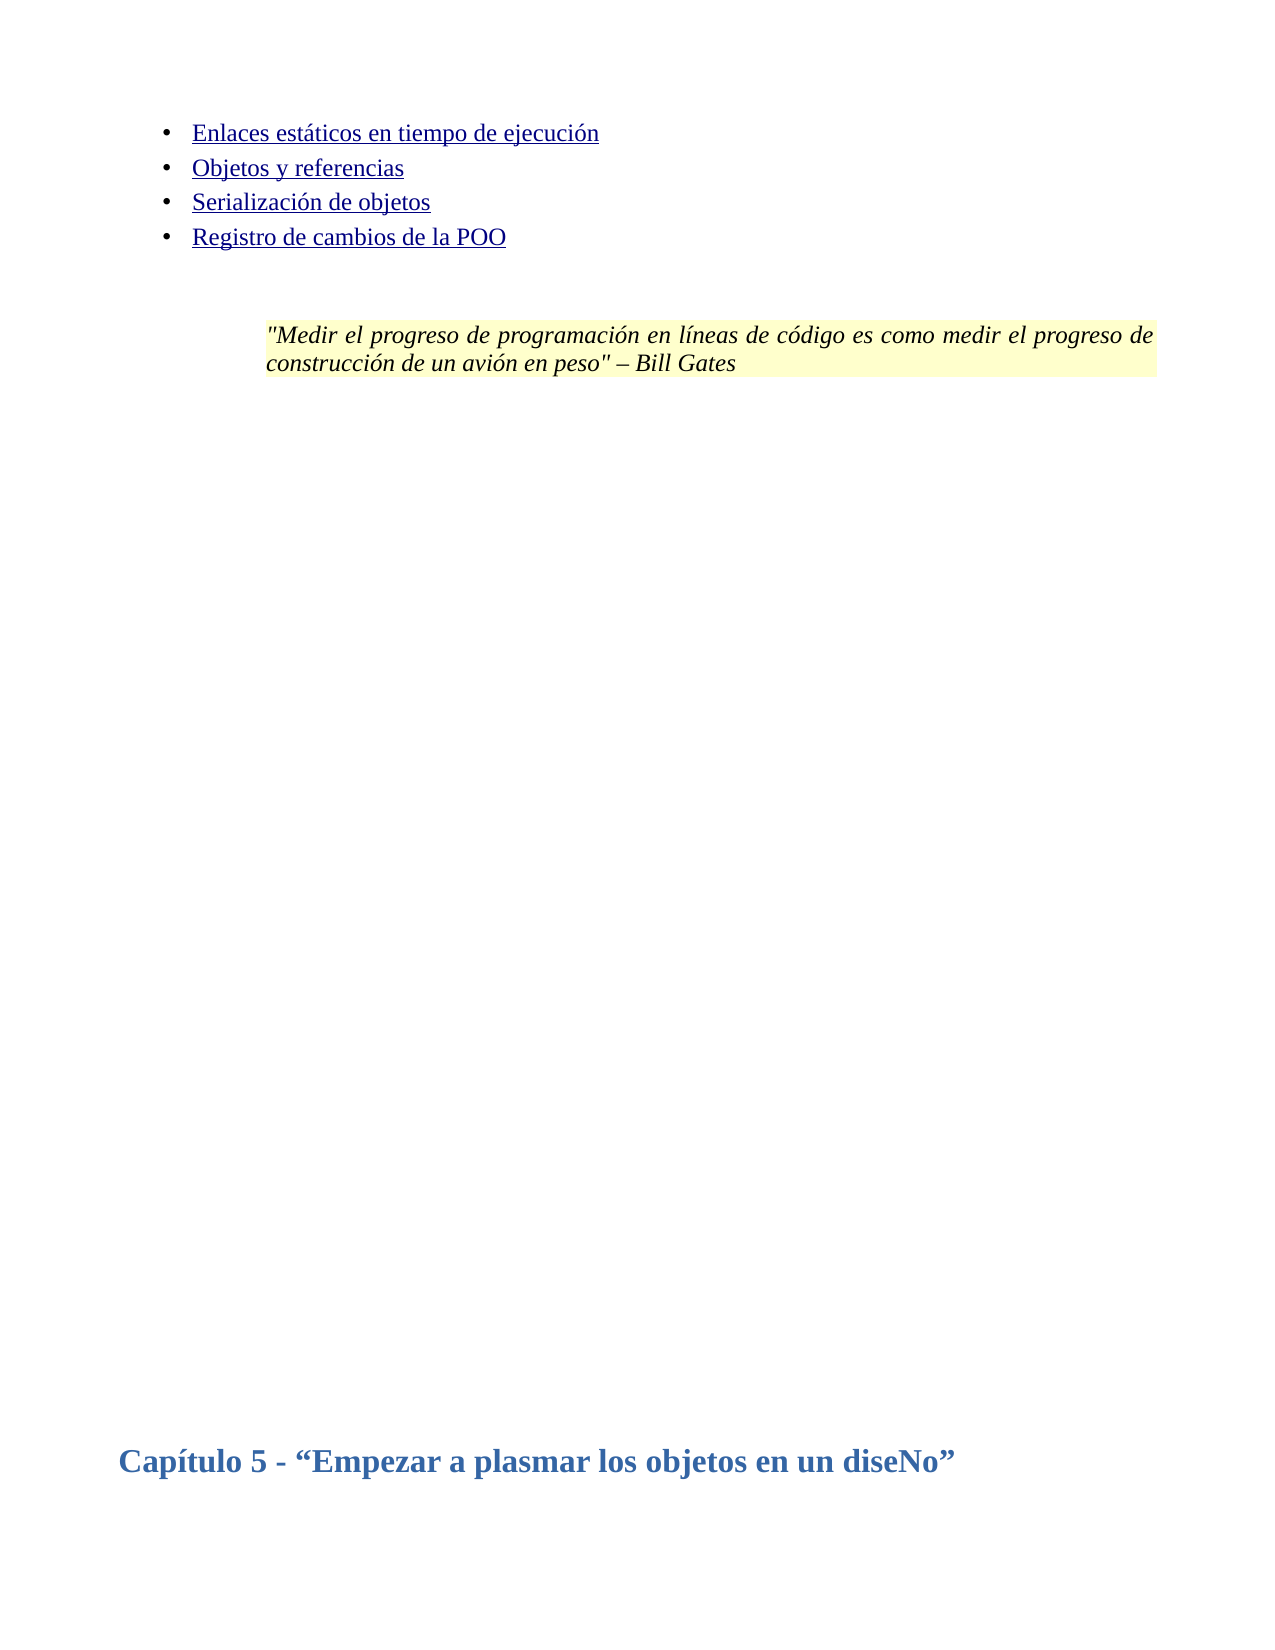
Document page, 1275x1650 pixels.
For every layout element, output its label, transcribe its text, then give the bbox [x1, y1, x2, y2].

list Objetos y referencias [162, 153, 1157, 181]
text "Medir el progreso de programación en líneas de código es como medir el progreso de construcción de un avión en peso" – Bill Gates [266, 320, 1157, 377]
list Registro de cambios de la POO [162, 222, 1157, 250]
list Enlaces estáticos en tiempo de ejecución [162, 118, 1157, 147]
text Capítulo 5 - “Empezar a plasmar los objetos en un diseNo” [118, 1441, 1157, 1479]
list Serialización de objetos [162, 187, 1157, 216]
